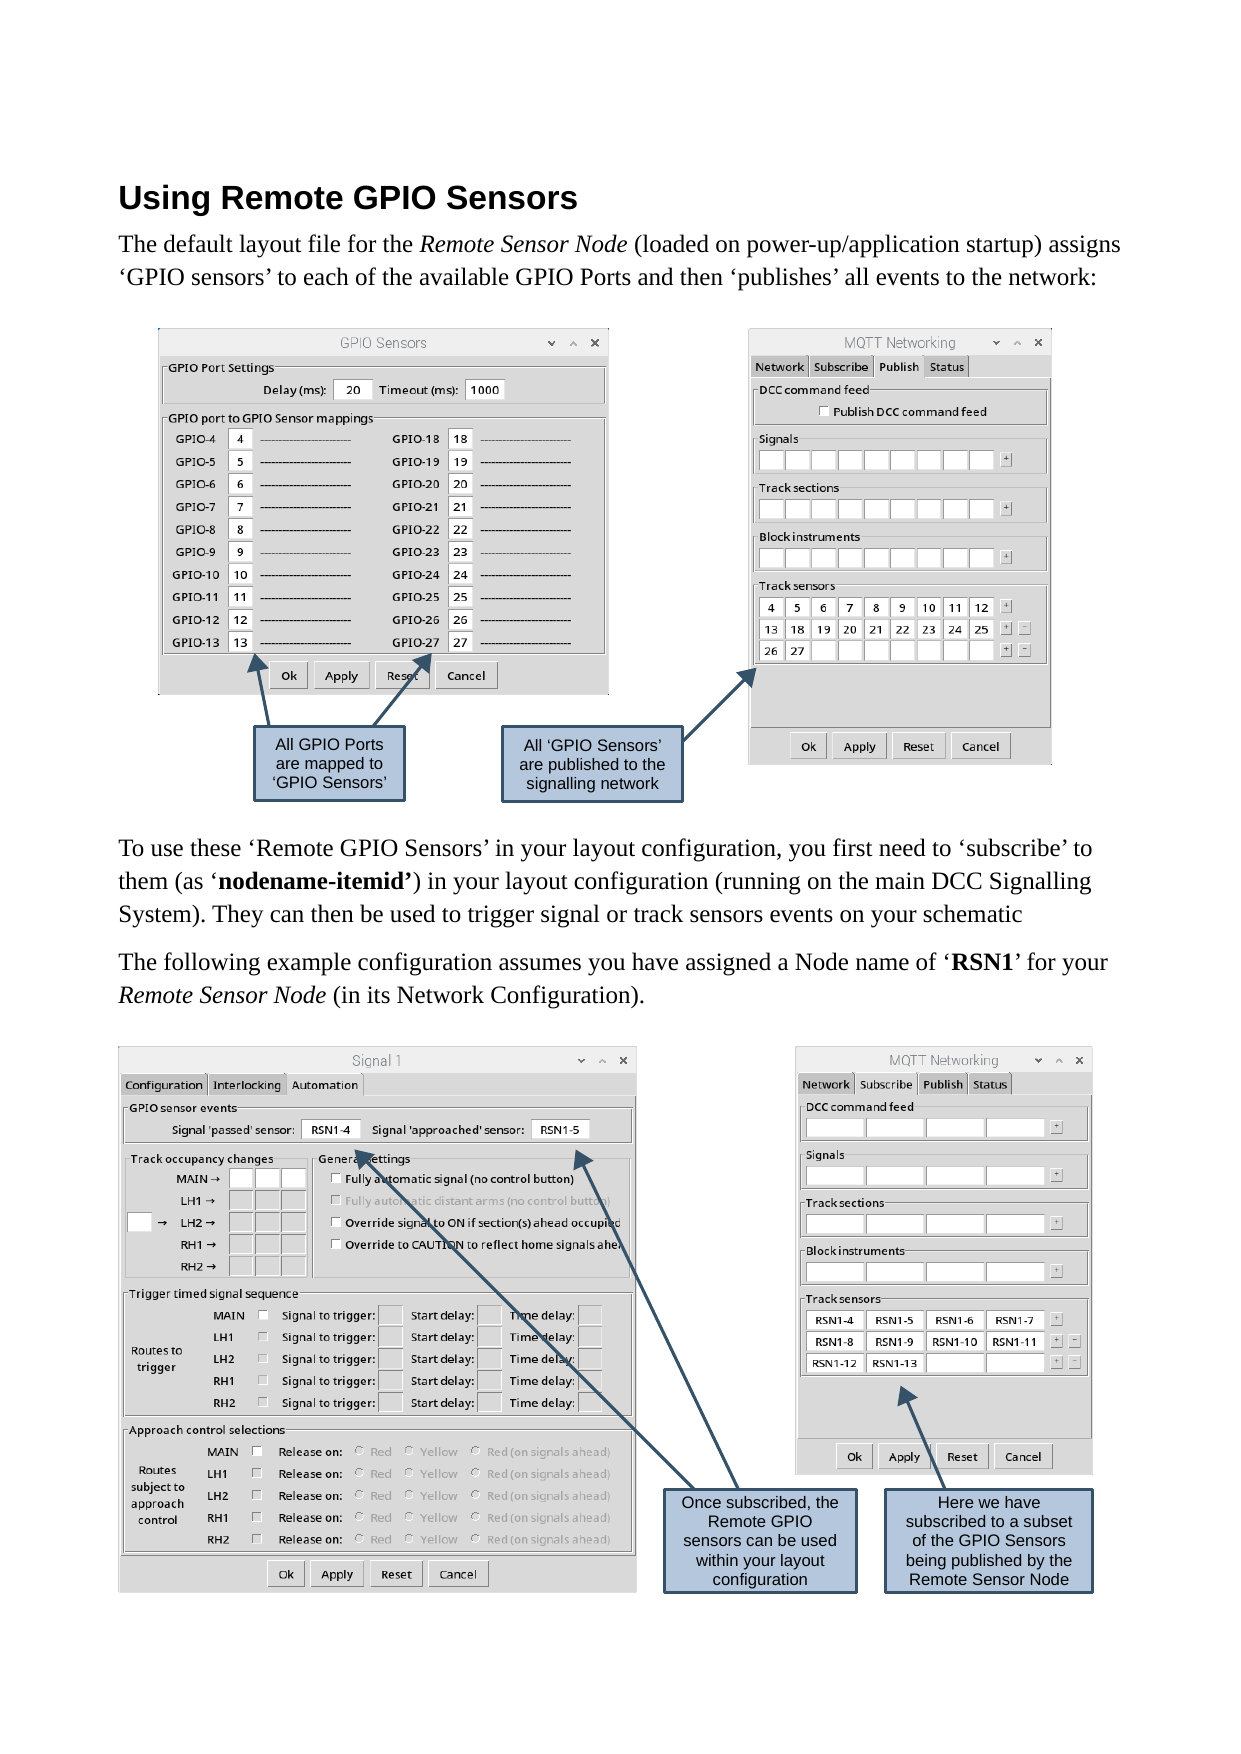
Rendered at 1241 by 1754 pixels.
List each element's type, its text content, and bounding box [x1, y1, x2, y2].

picture [158, 328, 609, 695]
picture [748, 328, 1052, 765]
text The following example configuration assumes you have assigned a Node name of ‘RSN1’ for your Remote Sensor Node (in its Network Configuration). [118, 947, 1122, 1008]
subtitle Using Remote GPIO Sensors [118, 139, 1122, 216]
text The default layout file for the Remote Sensor Node (loaded on power-up/application startup) assigns ‘GPIO sensors’ to each of the available GPIO Ports and then ‘publishes’ all events to the network: [118, 229, 1122, 291]
picture [118, 1046, 637, 1593]
picture [795, 1046, 1093, 1475]
text To use these ‘Remote GPIO Sensors’ in your layout configuration, you first need to ‘subscribe’ to them (as ‘nodename-itemid’) in your layout configuration (running on the main DCC Signalling System). They can then be used to trigger signal or track sensors events on your schematic [118, 833, 1122, 928]
